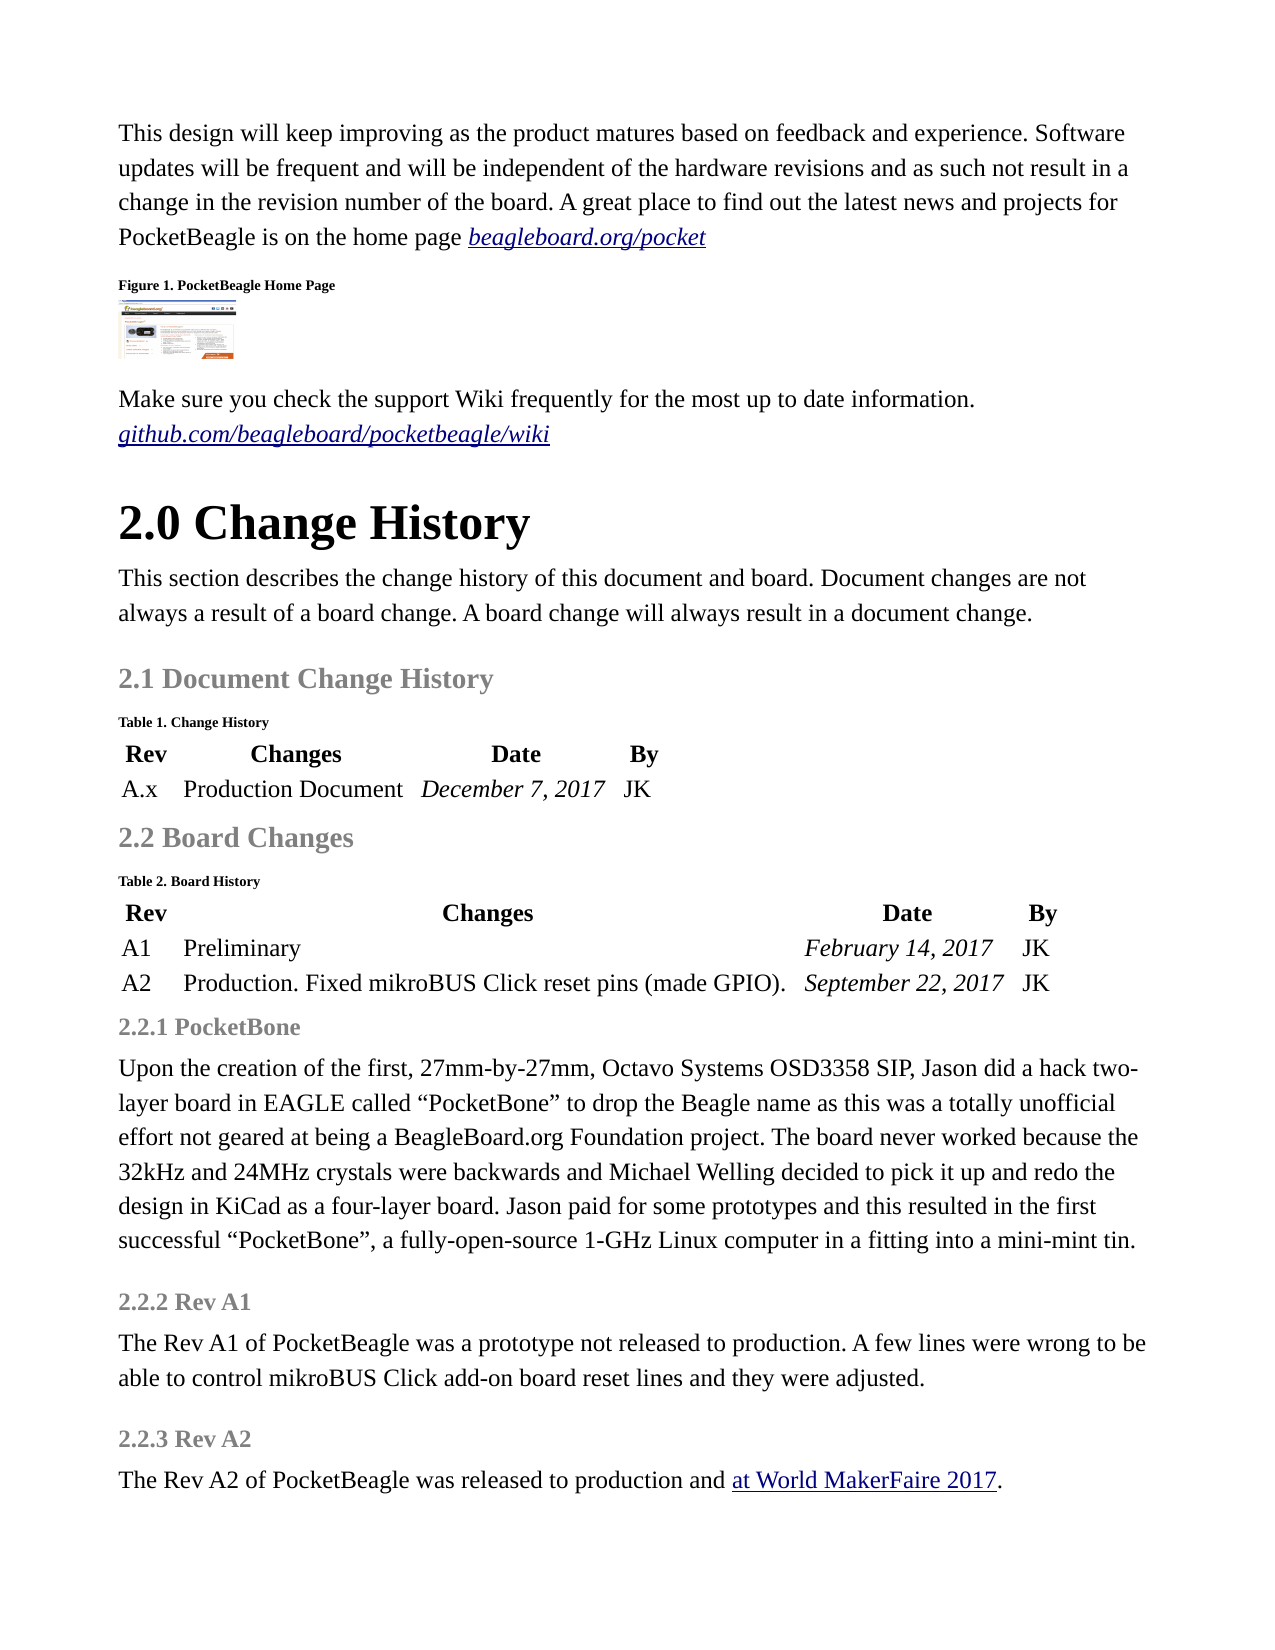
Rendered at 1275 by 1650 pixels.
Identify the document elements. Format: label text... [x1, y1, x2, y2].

subtitle Figure 1. PocketBeagle Home Page [118, 277, 1157, 294]
table_header By [620, 737, 674, 771]
table_cell JK [1019, 965, 1073, 999]
subtitle 2.2.2 Rev A1 [118, 1287, 1157, 1316]
table_header Rev [118, 896, 180, 930]
table_header Date [801, 896, 1019, 930]
text This design will keep improving as the product matures based on feedback and experience. Software updates will be frequent and will be independent of the hardware revisions and as such not result in a change in the revision number of the board. A great place to find out the latest news and projects for PocketBeagle is on the home page beagleboard.org/pocket [118, 118, 1157, 250]
subtitle 2.2.1 PocketBone [118, 1012, 1157, 1041]
table_cell JK [1019, 930, 1073, 965]
table_cell A1 [118, 930, 180, 965]
text Upon the creation of the first, 27mm-by-27mm, Octavo Systems OSD3358 SIP, Jason did a hack two-layer board in EAGLE called “PocketBone” to drop the Beagle name as this was a totally unofficial effort not geared at being a BeagleBoard.org Foundation project. The board never worked because the 32kHz and 24MHz crystals were backwards and Michael Welling decided to pick it up and redo the design in KiCad as a four-layer board. Jason paid for some prototypes and this resulted in the first successful “PocketBone”, a fully-open-source 1-GHz Linux computer in a fitting into a mini-mint tin. [118, 1053, 1157, 1254]
table_header Changes [180, 737, 418, 771]
subtitle Table 2. Board History [118, 873, 1157, 889]
table_cell September 22, 2017 [801, 965, 1019, 999]
table_header Rev [118, 737, 180, 771]
subtitle 2.1 Document Change History [118, 661, 1157, 695]
table_header By [1019, 896, 1073, 930]
subtitle 2.2.3 Rev A2 [118, 1424, 1157, 1453]
text The Rev A1 of PocketBeagle was a prototype not released to production. A few lines were wrong to be able to control mikroBUS Click add-on board reset lines and they were adjusted. [118, 1328, 1157, 1392]
table_cell December 7, 2017 [418, 771, 620, 806]
table_cell Preliminary [180, 930, 801, 965]
picture [118, 300, 237, 359]
text The Rev A2 of PocketBeagle was released to production and at World MakerFaire 2017. [118, 1466, 1157, 1494]
table_cell February 14, 2017 [801, 930, 1019, 965]
table_cell A2 [118, 965, 180, 999]
subtitle Table 1. Change History [118, 713, 1157, 730]
table_cell JK [620, 771, 674, 806]
table_cell Production Document [180, 771, 418, 806]
table_cell A.x [118, 771, 180, 806]
table_cell Production. Fixed mikroBUS Click reset pins (made GPIO). [180, 965, 801, 999]
subtitle 2.2 Board Changes [118, 820, 1157, 854]
table_header Date [418, 737, 620, 771]
text This section describes the change history of this document and board. Document changes are not always a result of a board change. A board change will always result in a document change. [118, 563, 1157, 626]
table_header Changes [180, 896, 801, 930]
text Make sure you check the support Wiki frequently for the most up to date information. github.com/beagleboard/pocketbeagle/wiki [118, 384, 1157, 448]
subtitle 2.0 Change History [118, 493, 1157, 551]
